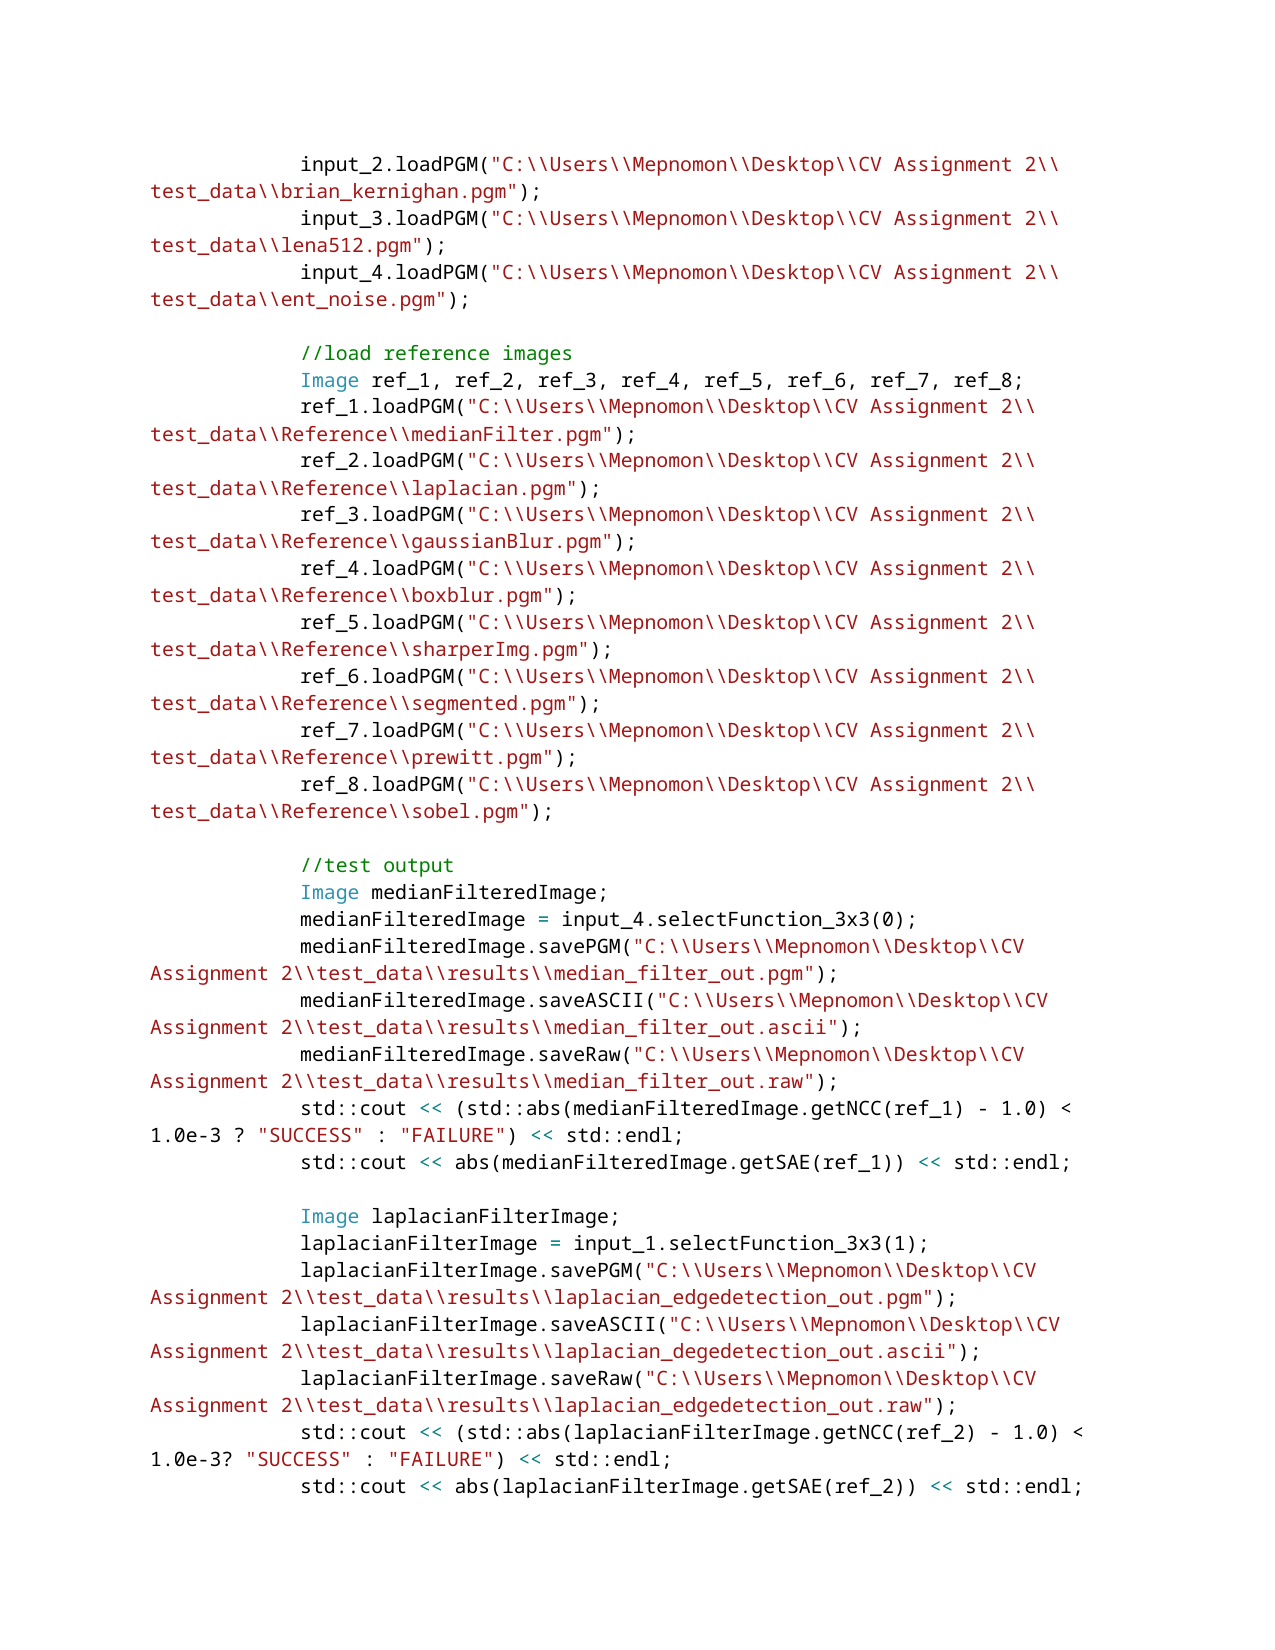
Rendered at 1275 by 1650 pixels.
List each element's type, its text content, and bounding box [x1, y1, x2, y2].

text ref_4.loadPGM("C:\\Users\\Mepnomon\\Desktop\\CV Assignment 2\\test_data\\Reference\\boxblur.pgm"); [150, 555, 1125, 609]
text medianFilteredImage.saveASCII("C:\\Users\\Mepnomon\\Desktop\\CV Assignment 2\\test_data\\results\\median_filter_out.ascii"); [150, 986, 1125, 1040]
text input_2.loadPGM("C:\\Users\\Mepnomon\\Desktop\\CV Assignment 2\\test_data\\brian_kernighan.pgm"); [150, 150, 1125, 204]
text medianFilteredImage.saveRaw("C:\\Users\\Mepnomon\\Desktop\\CV Assignment 2\\test_data\\results\\median_filter_out.raw"); [150, 1040, 1125, 1094]
text ref_2.loadPGM("C:\\Users\\Mepnomon\\Desktop\\CV Assignment 2\\test_data\\Reference\\laplacian.pgm"); [150, 447, 1125, 501]
text std::cout << (std::abs(medianFilteredImage.getNCC(ref_1) - 1.0) < 1.0e-3 ? "SUCCESS" : "FAILURE") << std::endl; [150, 1094, 1125, 1148]
text std::cout << abs(medianFilteredImage.getSAE(ref_1)) << std::endl; [150, 1148, 1125, 1175]
text ref_5.loadPGM("C:\\Users\\Mepnomon\\Desktop\\CV Assignment 2\\test_data\\Reference\\sharperImg.pgm"); [150, 609, 1125, 663]
text ref_6.loadPGM("C:\\Users\\Mepnomon\\Desktop\\CV Assignment 2\\test_data\\Reference\\segmented.pgm"); [150, 663, 1125, 717]
text std::cout << (std::abs(laplacianFilterImage.getNCC(ref_2) - 1.0) < 1.0e-3? "SUCCESS" : "FAILURE") << std::endl; [150, 1418, 1125, 1472]
text input_3.loadPGM("C:\\Users\\Mepnomon\\Desktop\\CV Assignment 2\\test_data\\lena512.pgm"); [150, 204, 1125, 258]
text laplacianFilterImage = input_1.selectFunction_3x3(1); [150, 1229, 1125, 1256]
text ref_3.loadPGM("C:\\Users\\Mepnomon\\Desktop\\CV Assignment 2\\test_data\\Reference\\gaussianBlur.pgm"); [150, 501, 1125, 555]
text laplacianFilterImage.saveRaw("C:\\Users\\Mepnomon\\Desktop\\CV Assignment 2\\test_data\\results\\laplacian_edgedetection_out.raw"); [150, 1364, 1125, 1418]
text laplacianFilterImage.saveASCII("C:\\Users\\Mepnomon\\Desktop\\CV Assignment 2\\test_data\\results\\laplacian_degedetection_out.ascii"); [150, 1310, 1125, 1364]
text Image medianFilteredImage; [150, 878, 1125, 905]
text input_4.loadPGM("C:\\Users\\Mepnomon\\Desktop\\CV Assignment 2\\test_data\\ent_noise.pgm"); [150, 258, 1125, 312]
text ref_1.loadPGM("C:\\Users\\Mepnomon\\Desktop\\CV Assignment 2\\test_data\\Reference\\medianFilter.pgm"); [150, 393, 1125, 447]
text //test output [150, 851, 1125, 878]
text laplacianFilterImage.savePGM("C:\\Users\\Mepnomon\\Desktop\\CV Assignment 2\\test_data\\results\\laplacian_edgedetection_out.pgm"); [150, 1256, 1125, 1310]
text medianFilteredImage.savePGM("C:\\Users\\Mepnomon\\Desktop\\CV Assignment 2\\test_data\\results\\median_filter_out.pgm"); [150, 932, 1125, 986]
text ref_7.loadPGM("C:\\Users\\Mepnomon\\Desktop\\CV Assignment 2\\test_data\\Reference\\prewitt.pgm"); [150, 717, 1125, 771]
text ref_8.loadPGM("C:\\Users\\Mepnomon\\Desktop\\CV Assignment 2\\test_data\\Reference\\sobel.pgm"); [150, 771, 1125, 824]
text //load reference images [150, 339, 1125, 366]
text Image laplacianFilterImage; [150, 1202, 1125, 1229]
text std::cout << abs(laplacianFilterImage.getSAE(ref_2)) << std::endl; [150, 1472, 1125, 1499]
text medianFilteredImage = input_4.selectFunction_3x3(0); [150, 905, 1125, 932]
text Image ref_1, ref_2, ref_3, ref_4, ref_5, ref_6, ref_7, ref_8; [150, 366, 1125, 393]
